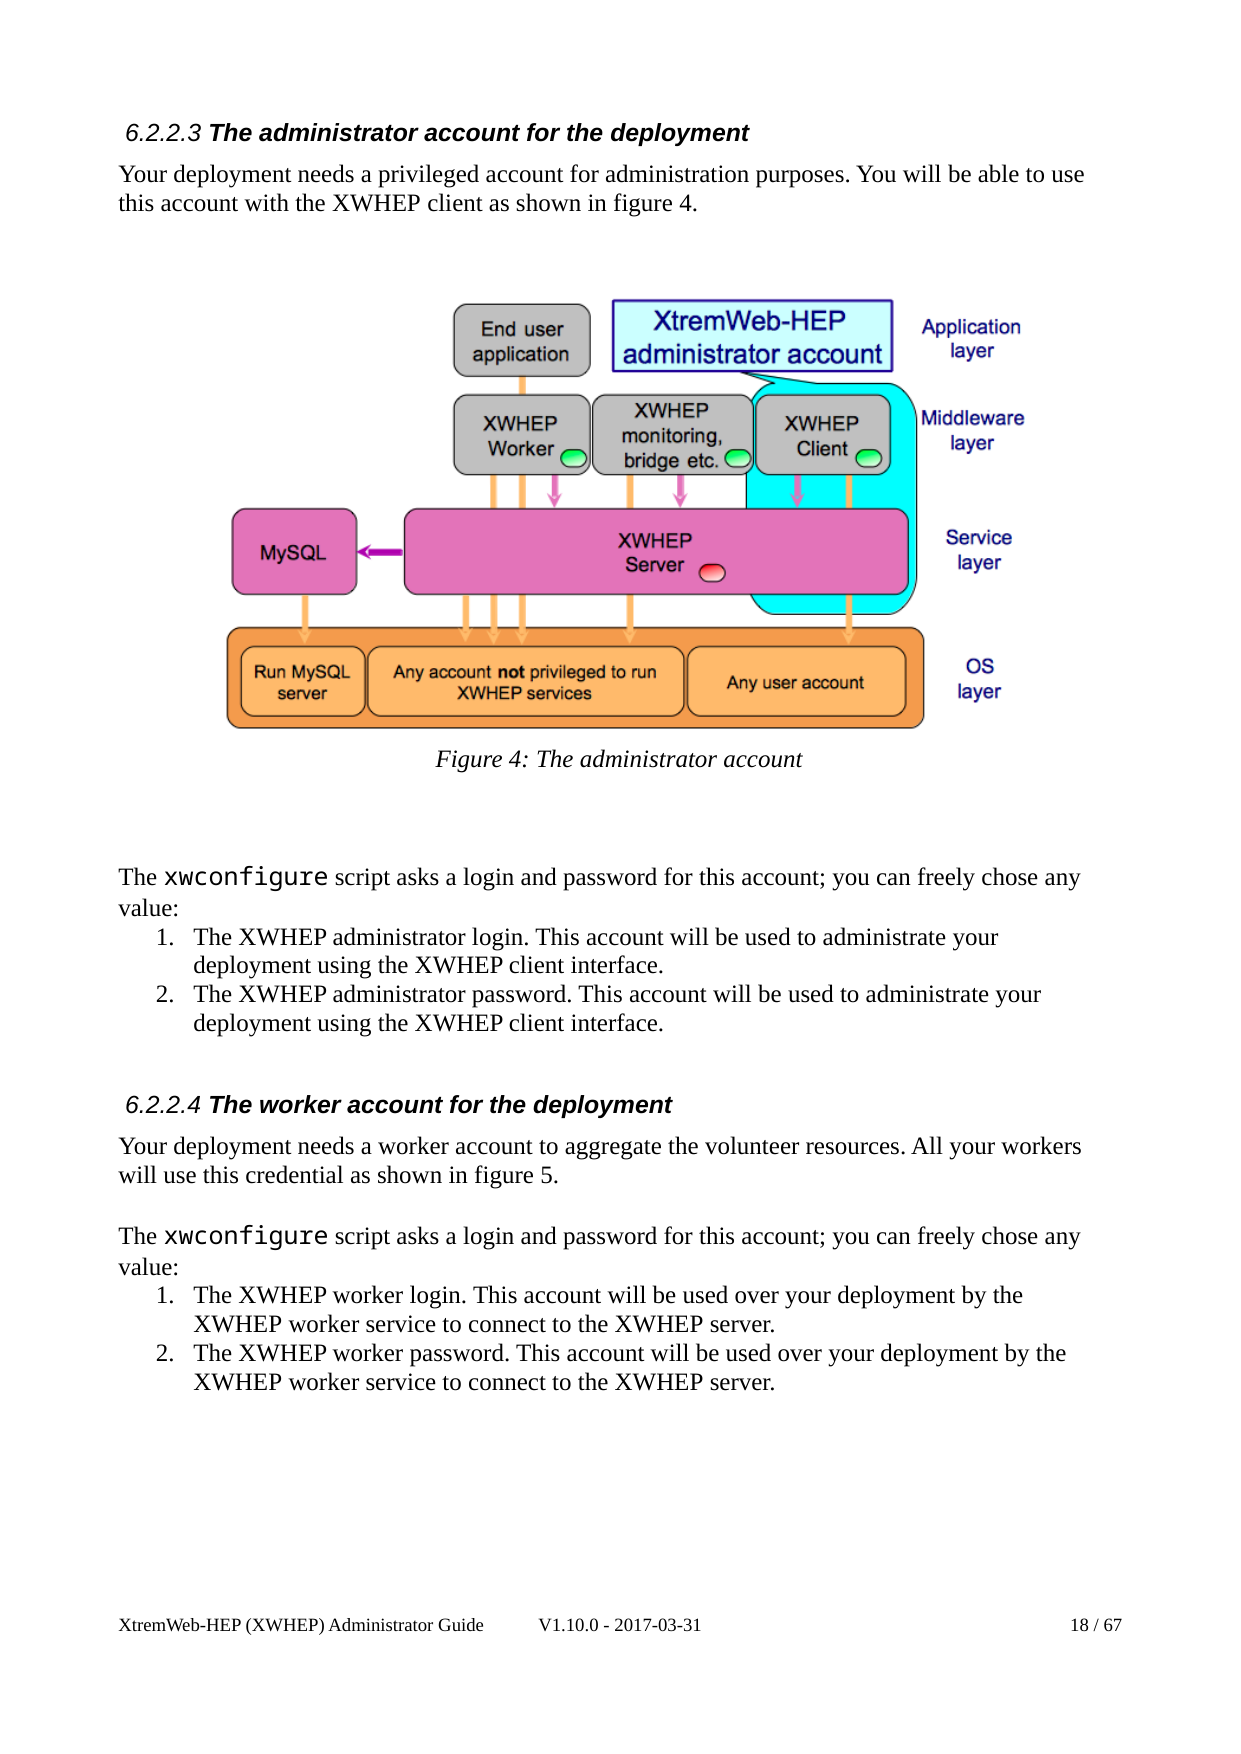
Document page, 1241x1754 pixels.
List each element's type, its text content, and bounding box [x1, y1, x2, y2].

subtitle The worker account for the deployment [118, 1090, 1122, 1119]
list The XWHEP worker login. This account will be used over your deployment by the XWHEP worker service to connect to the XWHEP server. [156, 1281, 1122, 1338]
subtitle The administrator account for the deployment [118, 118, 1122, 147]
picture [209, 286, 1032, 744]
list The XWHEP administrator password. This account will be used to administrate your deployment using the XWHEP client interface. [156, 979, 1122, 1037]
text Your deployment needs a privileged account for administration purposes. You will be able to use this account with the XWHEP client as shown in figure 4. [118, 159, 1122, 217]
list The XWHEP worker password. This account will be used over your deployment by the XWHEP worker service to connect to the XWHEP server. [156, 1338, 1122, 1396]
list The XWHEP administrator login. This account will be used to administrate your deployment using the XWHEP client interface. [156, 922, 1122, 979]
text The xwconfigure script asks a login and password for this account; you can freely chose any value: [118, 1218, 1122, 1281]
text The xwconfigure script asks a login and password for this account; you can freely chose any value: [118, 859, 1122, 922]
text Figure 4: The administrator account [209, 744, 1031, 773]
text Your deployment needs a worker account to aggregate the volunteer resources. All your workers will use this credential as shown in figure 5. [118, 1131, 1122, 1189]
